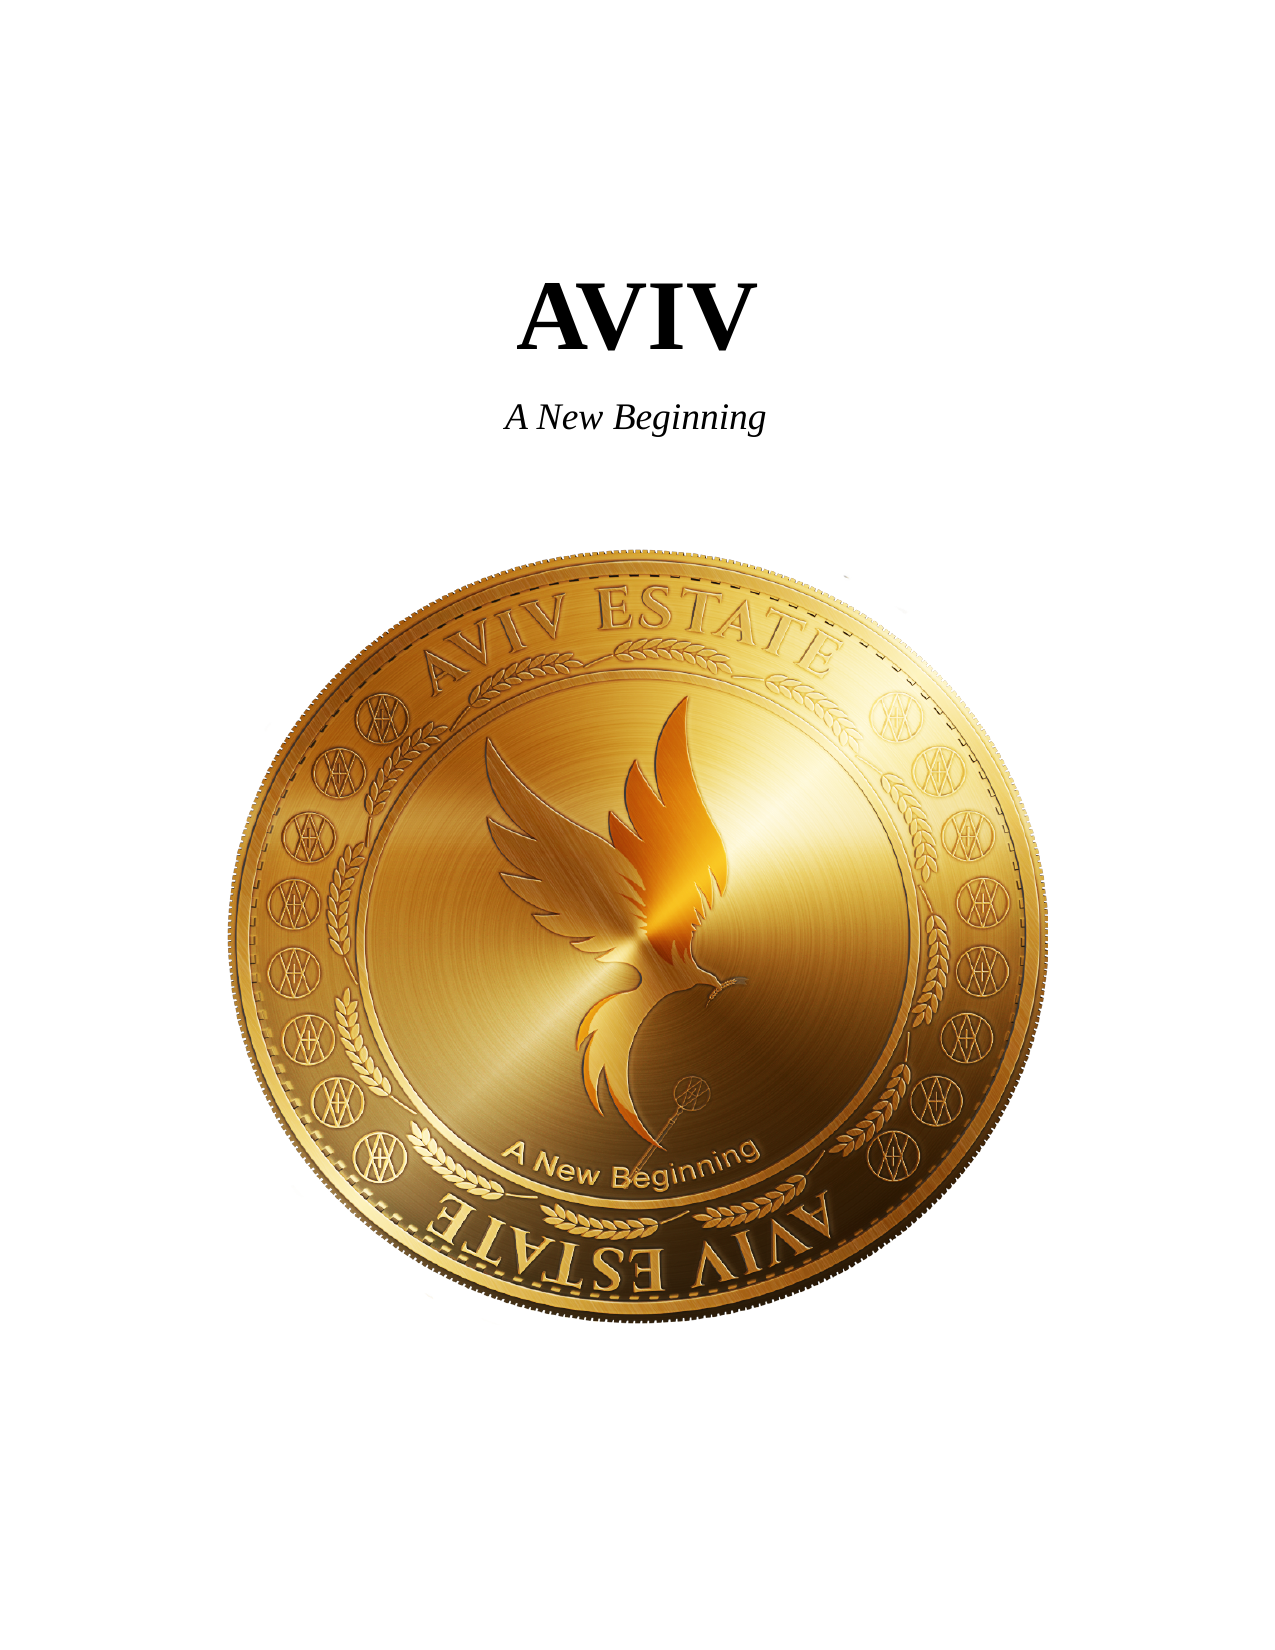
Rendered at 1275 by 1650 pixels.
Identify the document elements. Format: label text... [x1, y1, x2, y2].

text AVIV [118, 256, 1157, 371]
picture [227, 549, 1048, 1325]
text A New Beginning [118, 394, 1157, 437]
